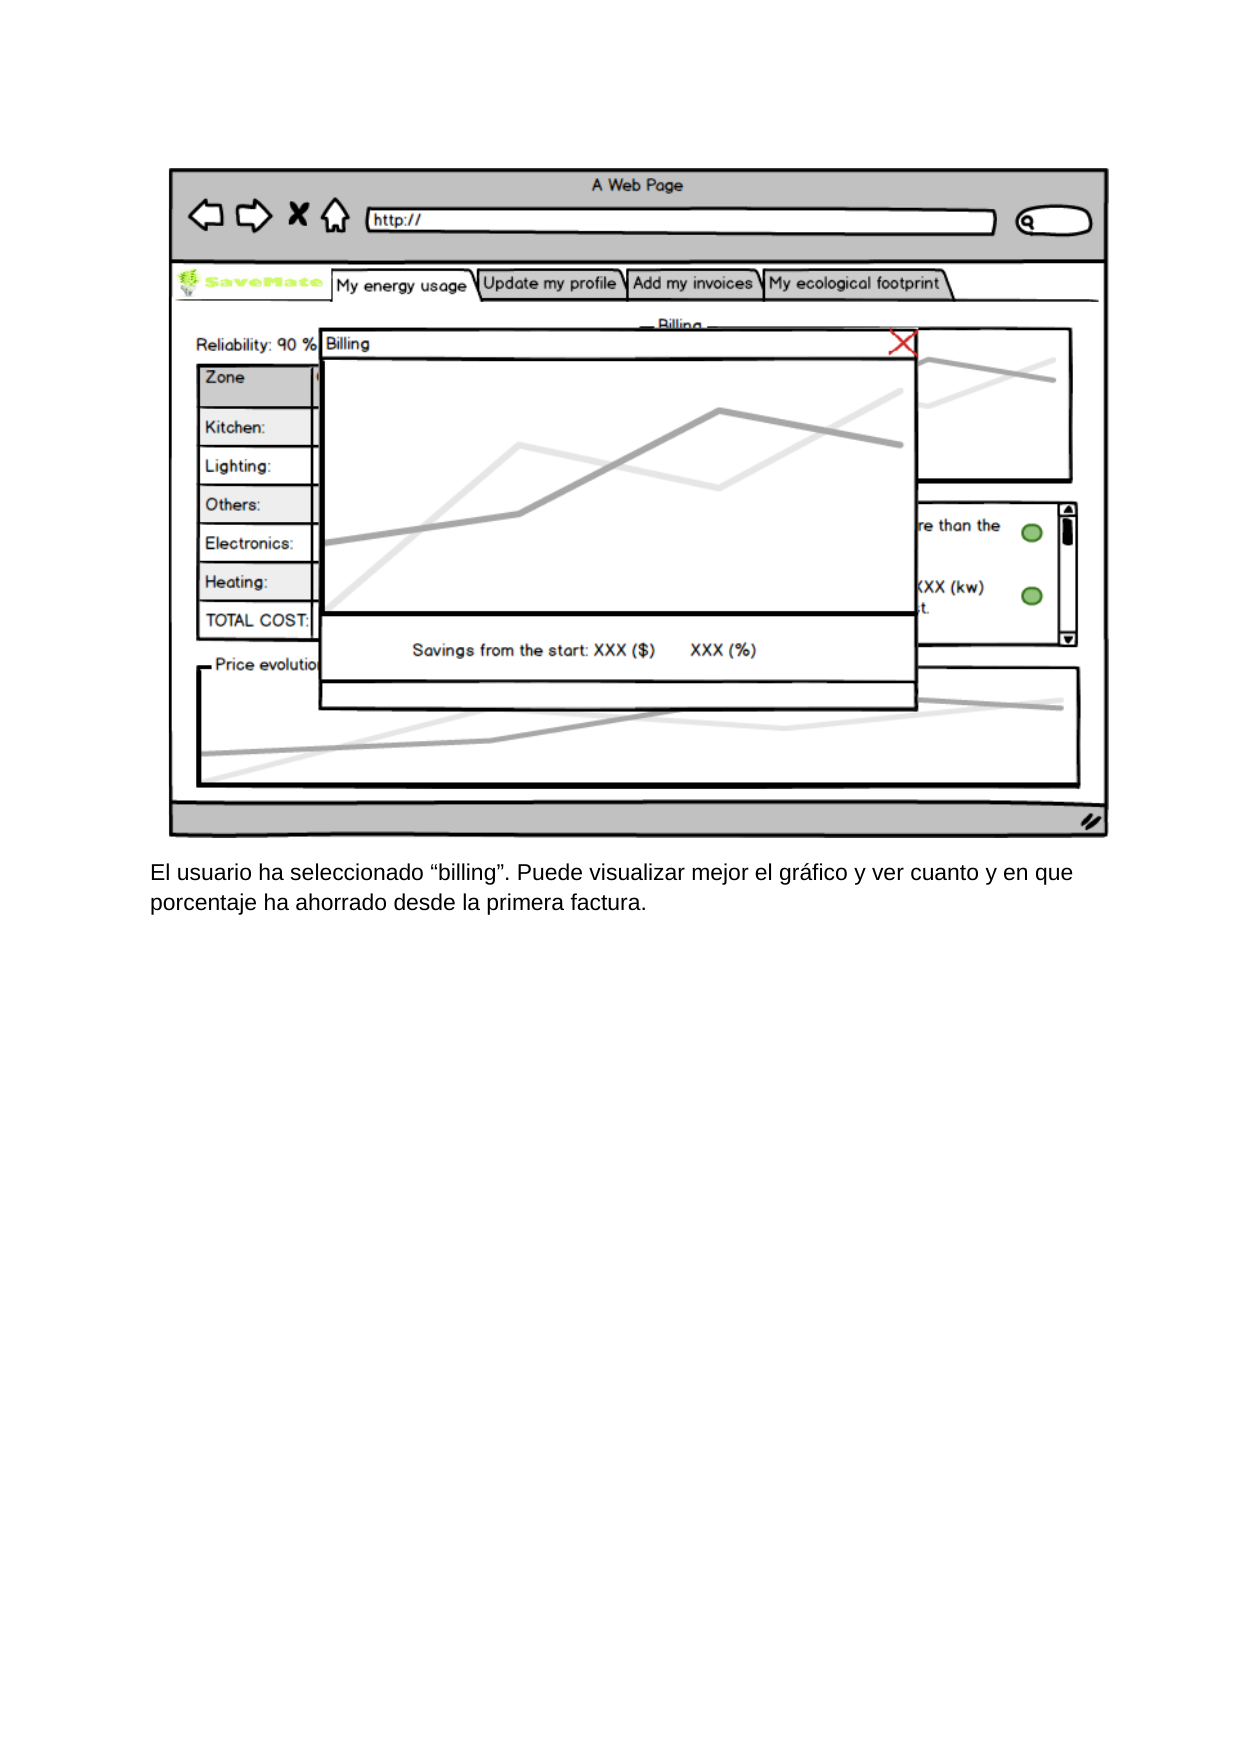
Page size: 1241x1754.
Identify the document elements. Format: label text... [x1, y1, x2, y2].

picture [168, 168, 1109, 838]
text El usuario ha seleccionado “billing”. Puede visualizar mejor el gráfico y ver cuanto y en que porcentaje ha ahorrado desde la primera factura. [150, 860, 1091, 915]
